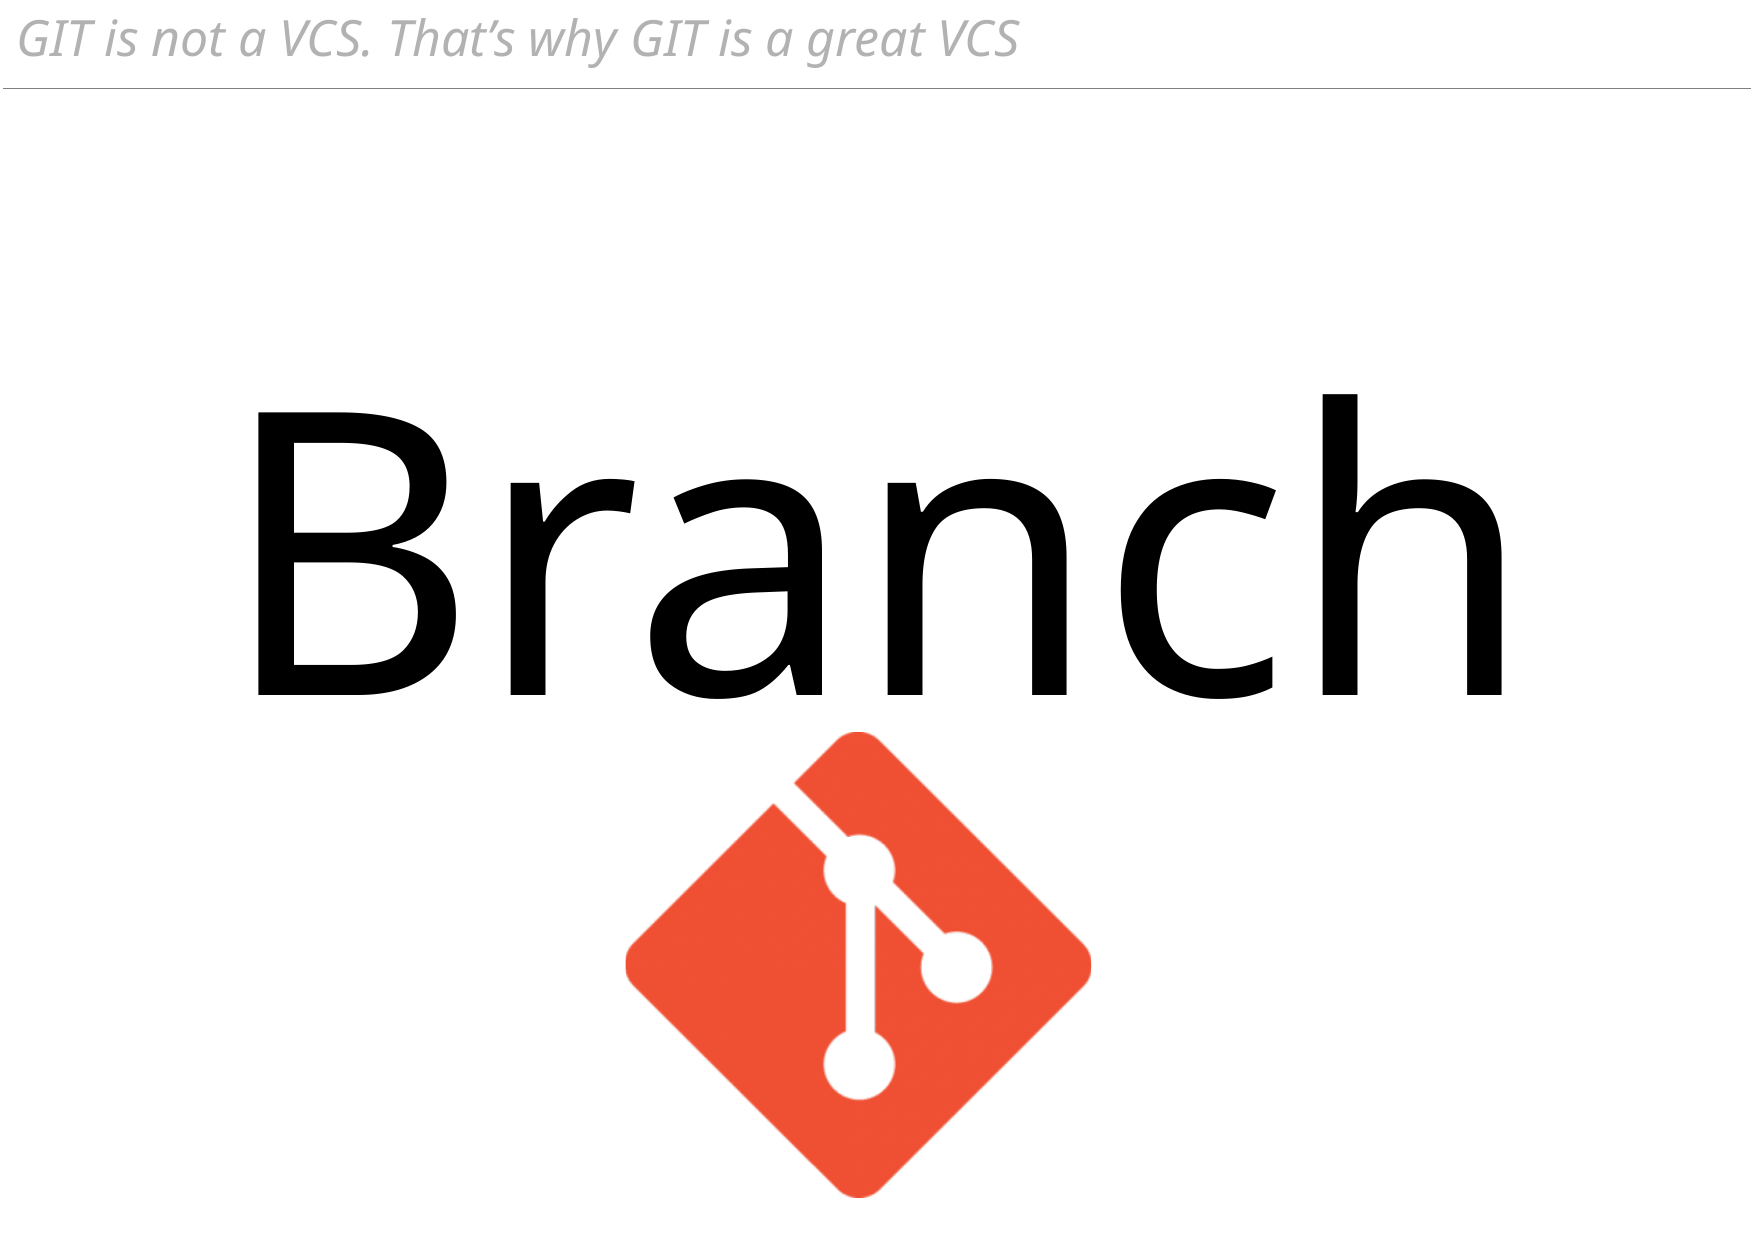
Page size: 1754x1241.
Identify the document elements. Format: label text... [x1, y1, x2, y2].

text Branch [3, 272, 1751, 811]
picture [625, 732, 1092, 1198]
